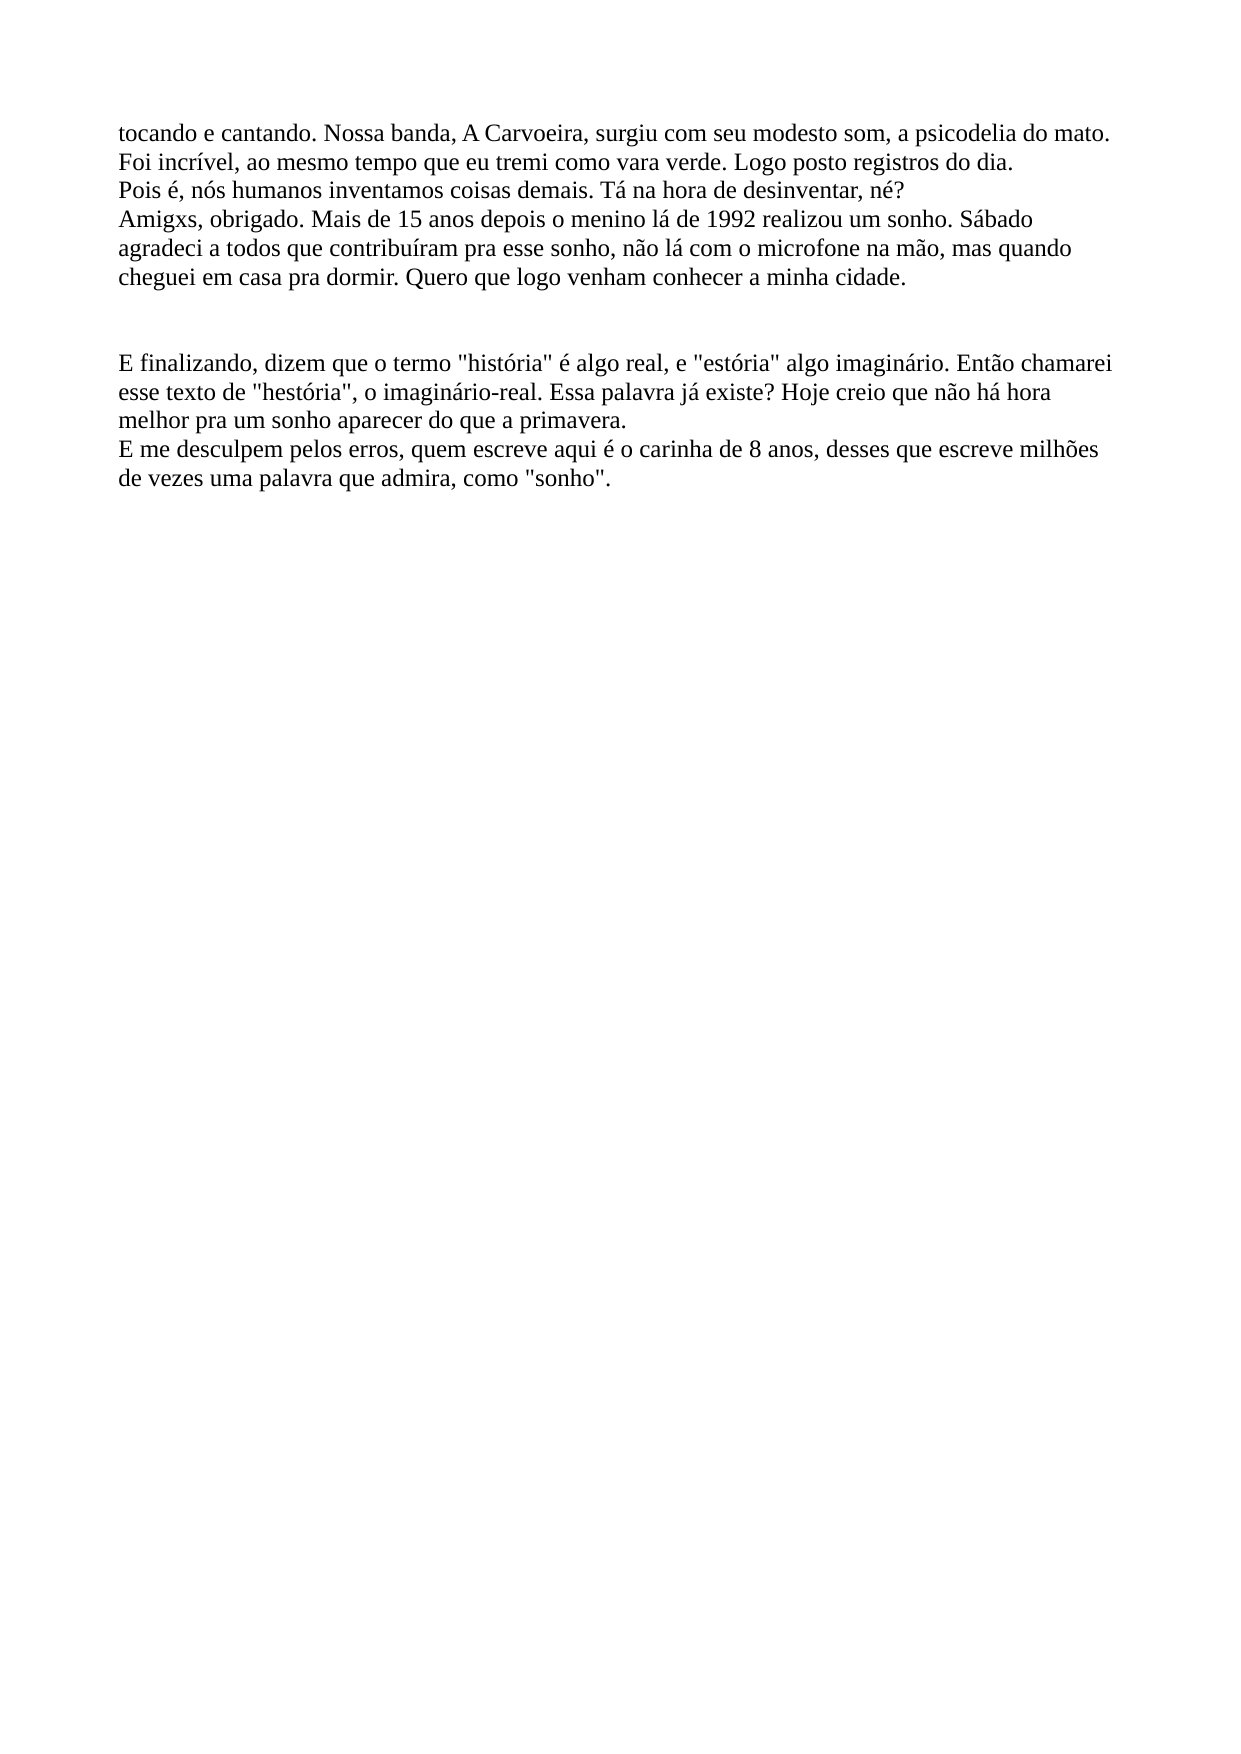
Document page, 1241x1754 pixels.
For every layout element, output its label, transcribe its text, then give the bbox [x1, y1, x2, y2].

text tocando e cantando. Nossa banda, A Carvoeira, surgiu com seu modesto som, a psicodelia do mato. Foi incrível, ao mesmo tempo que eu tremi como vara verde. Logo posto registros do dia. Pois é, nós humanos inventamos coisas demais. Tá na hora de desinventar, né? Amigxs, obrigado. Mais de 15 anos depois o menino lá de 1992 realizou um sonho. Sábado agradeci a todos que contribuíram pra esse sonho, não lá com o microfone na mão, mas quando cheguei em casa pra dormir. Quero que logo venham conhecer a minha cidade. E finalizando, dizem que o termo "história" é algo real, e "estória" algo imaginário. Então chamarei esse texto de "hestória", o imaginário-real. Essa palavra já existe? Hoje creio que não há hora melhor pra um sonho aparecer do que a primavera. E me desculpem pelos erros, quem escreve aqui é o carinha de 8 anos, desses que escreve milhões de vezes uma palavra que admira, como "sonho". [118, 118, 1122, 492]
